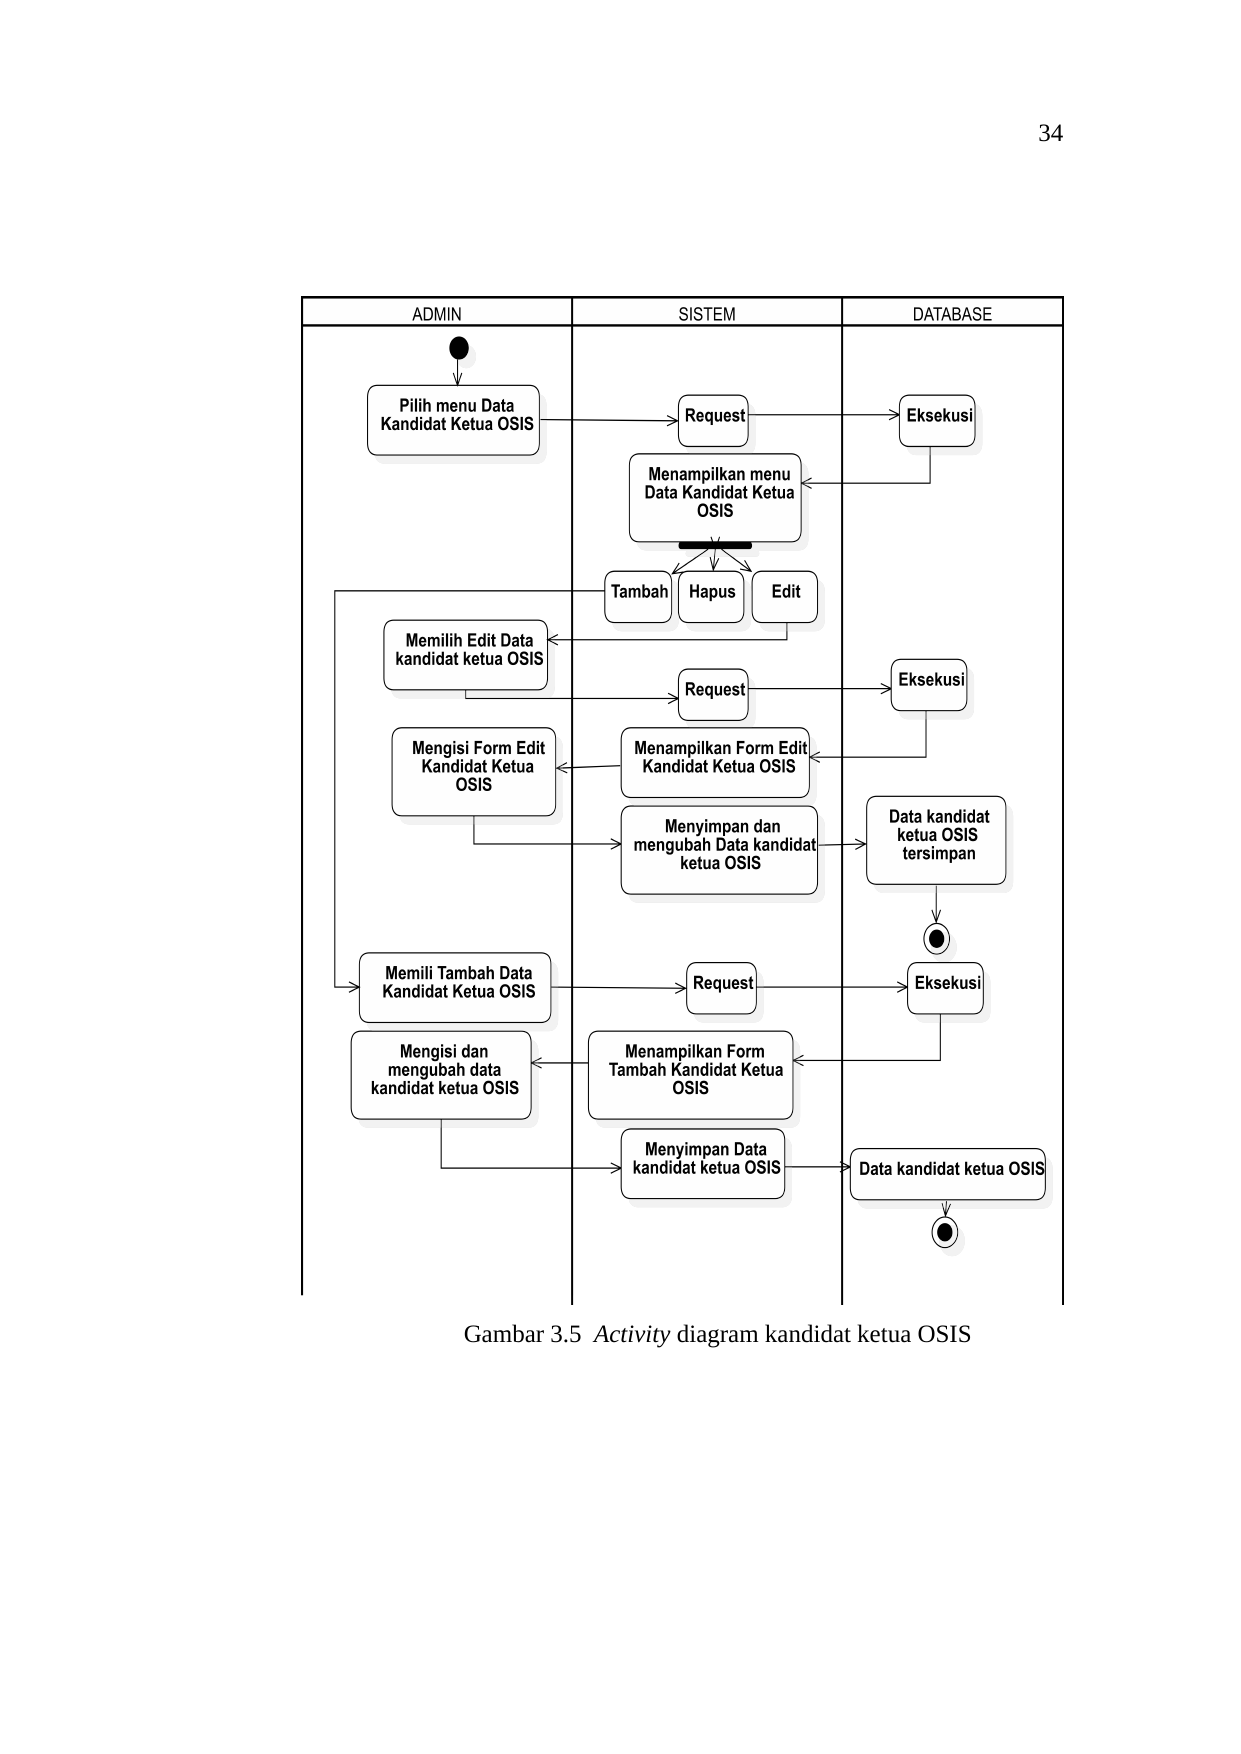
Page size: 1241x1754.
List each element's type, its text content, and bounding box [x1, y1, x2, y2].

picture [301, 296, 1064, 1305]
text Gambar 3.5 Activity diagram kandidat ketua OSIS [366, 1305, 1063, 1347]
